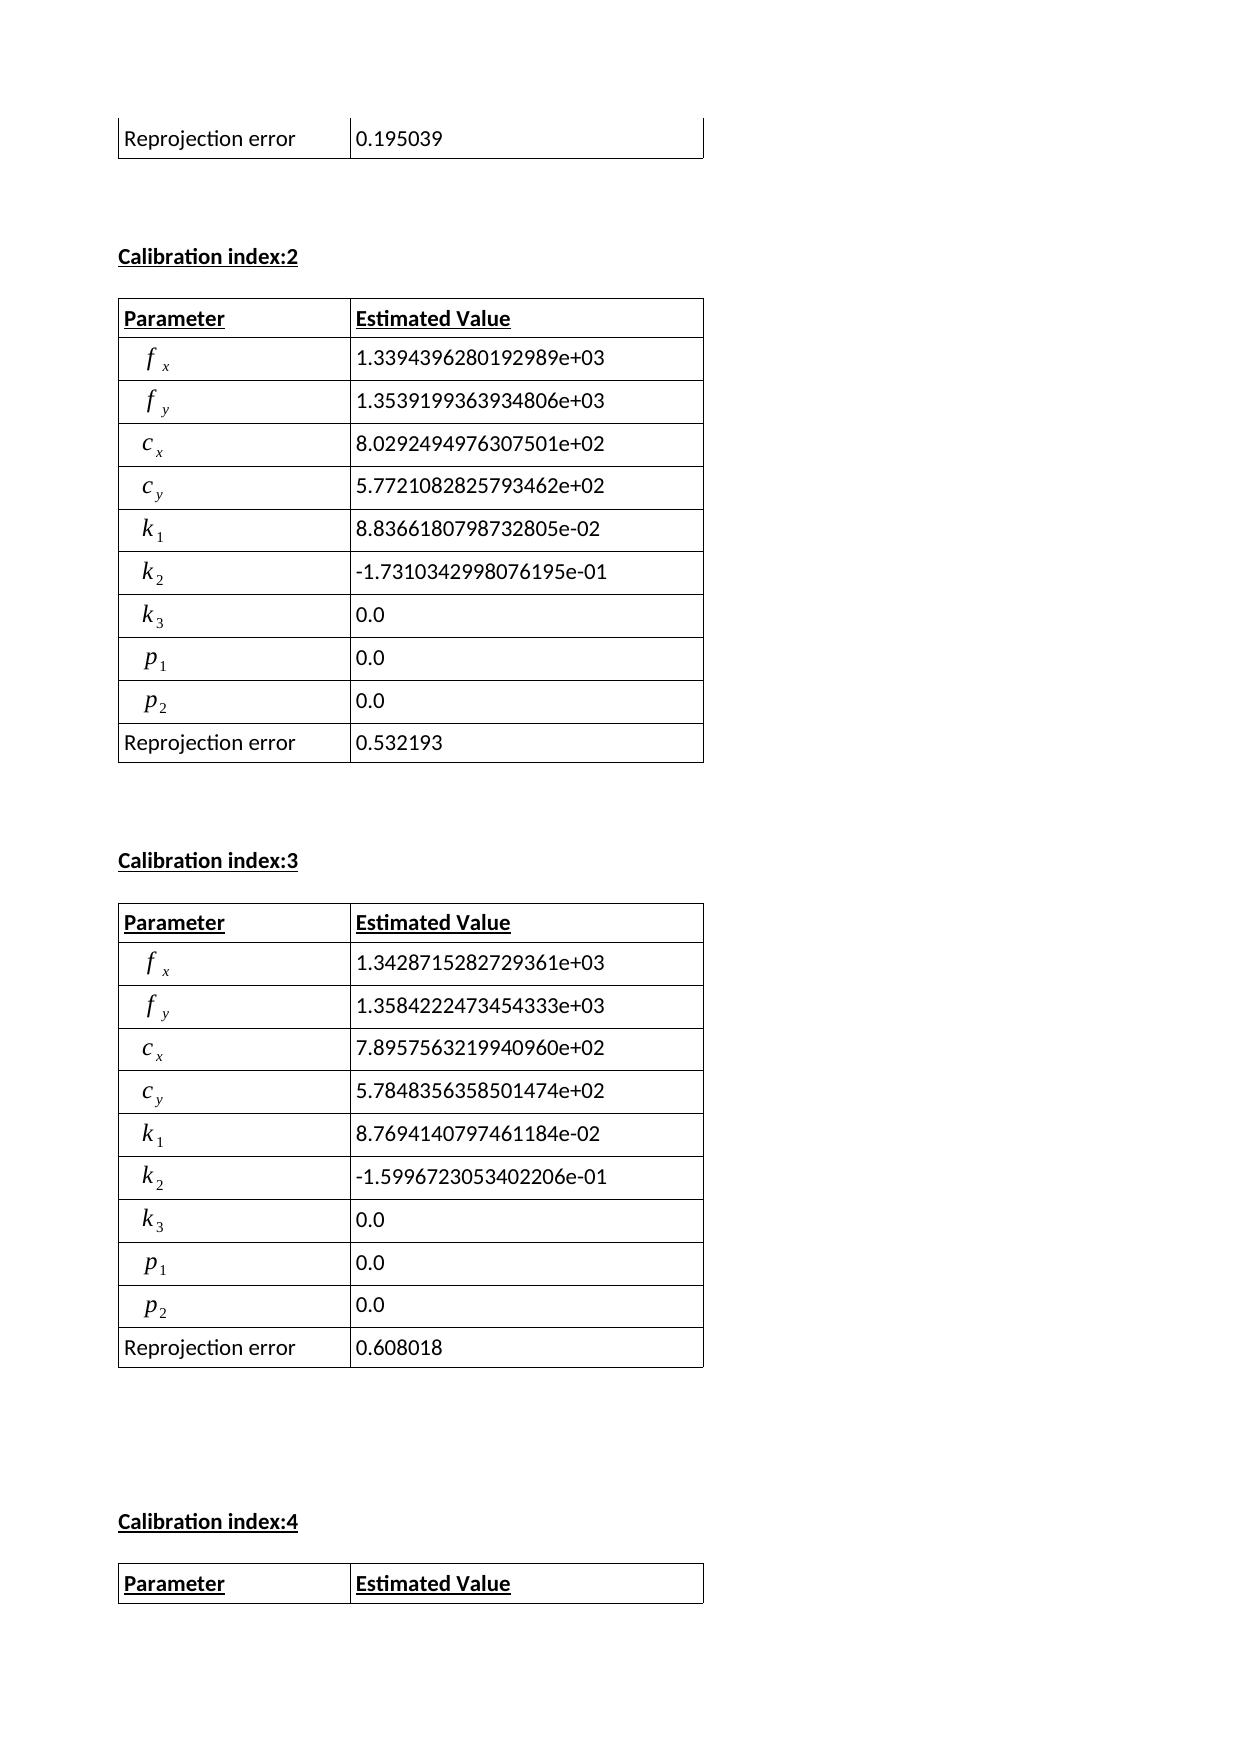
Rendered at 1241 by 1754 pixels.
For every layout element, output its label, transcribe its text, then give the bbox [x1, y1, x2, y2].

table_cell 0.195039 [351, 118, 703, 158]
table_cell 8.7694140797461184e-02 [351, 1114, 703, 1156]
table_cell 0.0 [351, 1243, 703, 1285]
table_header Parameter [119, 299, 350, 337]
table_cell [119, 381, 350, 423]
table_header Estimated Value [351, 904, 703, 942]
table_cell 1.3428715282729361e+03 [351, 943, 703, 985]
table_cell 0.0 [351, 681, 703, 723]
table_header Parameter [119, 1564, 350, 1603]
table_cell [119, 424, 350, 466]
table_cell [119, 595, 350, 637]
table_cell 5.7721082825793462e+02 [351, 467, 703, 509]
table_cell 0.0 [351, 1200, 703, 1242]
table_cell Reprojection error [119, 118, 350, 158]
table_cell [119, 1243, 350, 1285]
text Calibration index:3 [118, 846, 1122, 874]
table_cell [119, 1200, 350, 1242]
table_cell [119, 1286, 350, 1327]
table_cell [119, 552, 350, 594]
table_cell 7.8957563219940960e+02 [351, 1029, 703, 1070]
table_cell Reprojection error [119, 1328, 350, 1367]
table_cell 0.532193 [351, 724, 703, 762]
table_cell 0.0 [351, 1286, 703, 1327]
table_cell -1.7310342998076195e-01 [351, 552, 703, 594]
table_cell 1.3584222473454333e+03 [351, 986, 703, 1028]
table_cell [119, 1029, 350, 1070]
table_cell 8.8366180798732805e-02 [351, 510, 703, 551]
table_cell 5.7848356358501474e+02 [351, 1071, 703, 1113]
table_cell [119, 1114, 350, 1156]
table_cell 0.608018 [351, 1328, 703, 1367]
table_header Estimated Value [351, 1564, 703, 1603]
table_cell Reprojection error [119, 724, 350, 762]
table_header Parameter [119, 904, 350, 942]
table_cell [119, 467, 350, 509]
text Calibration index:2 [118, 242, 1122, 270]
text Calibration index:4 [118, 1507, 1122, 1535]
table_cell 1.3394396280192989e+03 [351, 338, 703, 380]
table_header Estimated Value [351, 299, 703, 337]
table_cell [119, 638, 350, 680]
table_cell -1.5996723053402206e-01 [351, 1157, 703, 1199]
table_cell [119, 681, 350, 723]
table_cell [119, 1071, 350, 1113]
table_cell 0.0 [351, 638, 703, 680]
table_cell [119, 986, 350, 1028]
table_cell 8.0292494976307501e+02 [351, 424, 703, 466]
table_cell 1.3539199363934806e+03 [351, 381, 703, 423]
table_cell 0.0 [351, 595, 703, 637]
table_cell [119, 510, 350, 551]
table_cell [119, 1157, 350, 1199]
table_cell [119, 943, 350, 985]
table_cell [119, 338, 350, 380]
